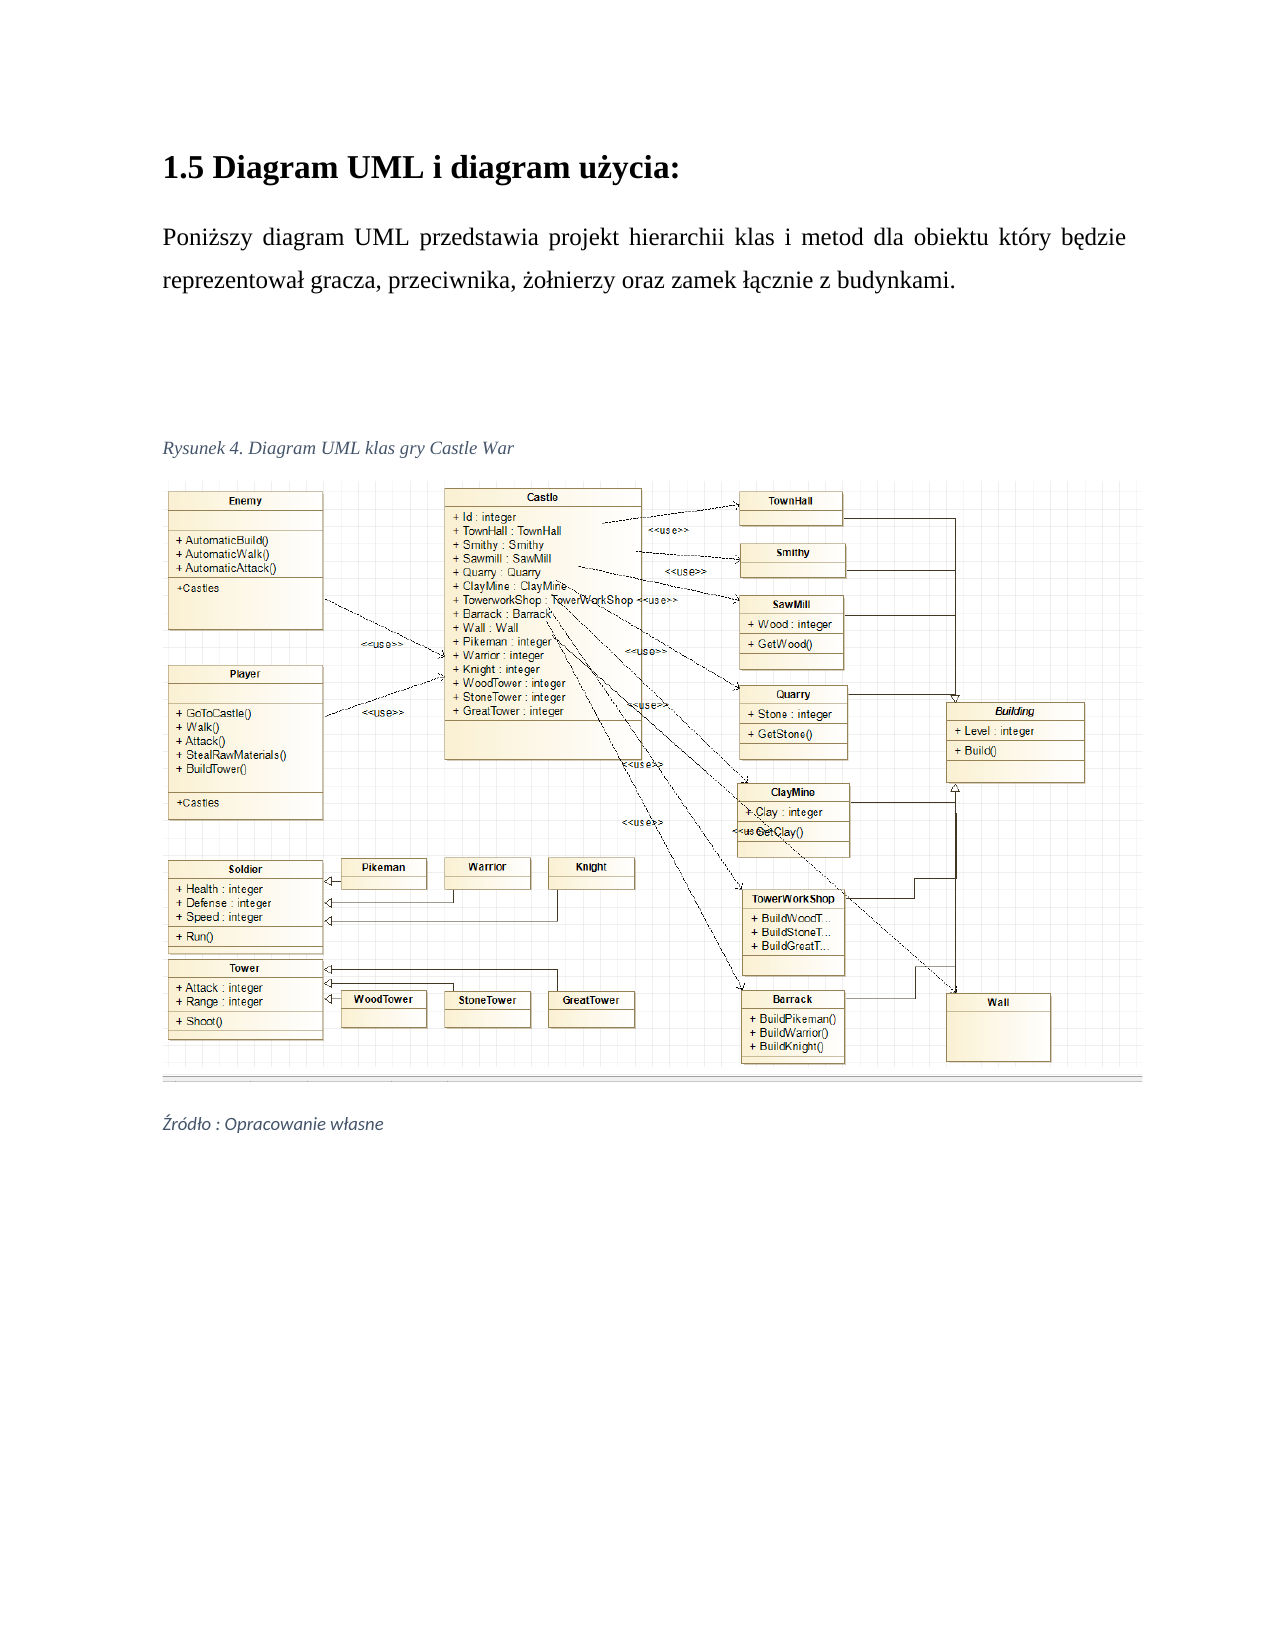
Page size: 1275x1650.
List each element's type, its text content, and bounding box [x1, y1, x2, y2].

text Źródło : Opracowanie własne [162, 1112, 1127, 1135]
text Rysunek 4. Diagram UML klas gry Castle War [162, 437, 1127, 458]
text 1.5 Diagram UML i diagram użycia: [162, 148, 1127, 186]
text Poniższy diagram UML przedstawia projekt hierarchii klas i metod dla obiektu który będzie reprezentował gracza, przeciwnika, żołnierzy oraz zamek łącznie z budynkami. [162, 222, 1127, 294]
